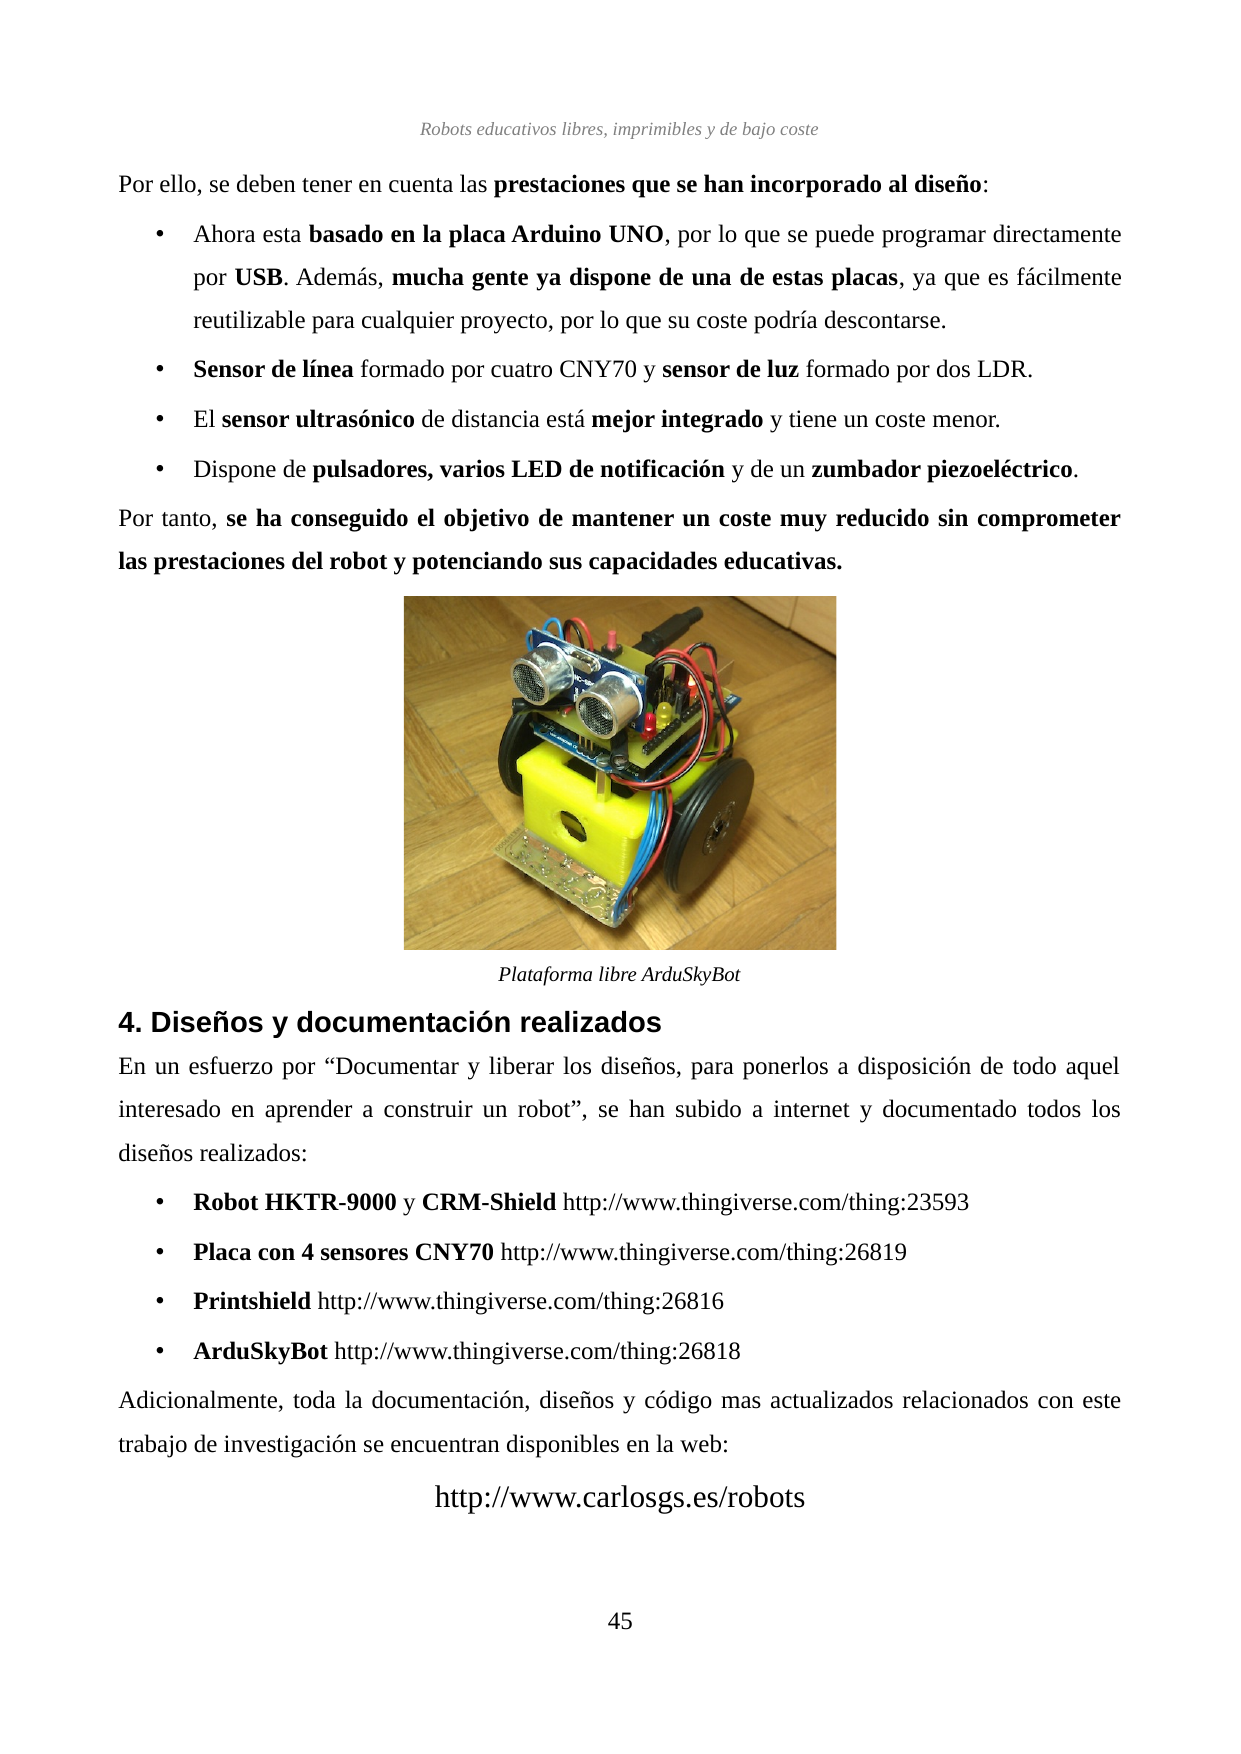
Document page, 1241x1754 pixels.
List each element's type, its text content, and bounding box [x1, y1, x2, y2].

list Placa con 4 sensores CNY70 http://www.thingiverse.com/thing:26819 [156, 1237, 1122, 1266]
list Sensor de línea formado por cuatro CNY70 y sensor de luz formado por dos LDR. [156, 354, 1122, 383]
text http://www.carlosgs.es/robots [118, 1478, 1122, 1514]
list Dispone de pulsadores, varios LED de notificación y de un zumbador piezoeléctrico. [156, 454, 1122, 482]
text Por ello, se deben tener en cuenta las prestaciones que se han incorporado al diseño: [118, 169, 1122, 198]
list Printshield http://www.thingiverse.com/thing:26816 [156, 1286, 1122, 1315]
text Plataforma libre ArduSkyBot [118, 596, 1122, 986]
text Por tanto, se ha conseguido el objetivo de mantener un coste muy reducido sin comprometer las prestaciones del robot y potenciando sus capacidades educativas. [118, 503, 1122, 575]
list Robot HKTR-9000 y CRM-Shield http://www.thingiverse.com/thing:23593 [156, 1187, 1122, 1216]
subtitle 4. Diseños y documentación realizados [118, 1005, 1122, 1039]
list ArduSkyBot http://www.thingiverse.com/thing:26818 [156, 1336, 1122, 1365]
text En un esfuerzo por “Documentar y liberar los diseños, para ponerlos a disposición de todo aquel interesado en aprender a construir un robot”, se han subido a internet y documentado todos los diseños realizados: [118, 1051, 1122, 1166]
list Ahora esta basado en la placa Arduino UNO, por lo que se puede programar directamente por USB. Además, mucha gente ya dispone de una de estas placas, ya que es fácilmente reutilizable para cualquier proyecto, por lo que su coste podría descontarse. [156, 219, 1122, 334]
text Adicionalmente, toda la documentación, diseños y código mas actualizados relacionados con este trabajo de investigación se encuentran disponibles en la web: [118, 1386, 1122, 1457]
list El sensor ultrasónico de distancia está mejor integrado y tiene un coste menor. [156, 404, 1122, 433]
picture [403, 596, 837, 950]
